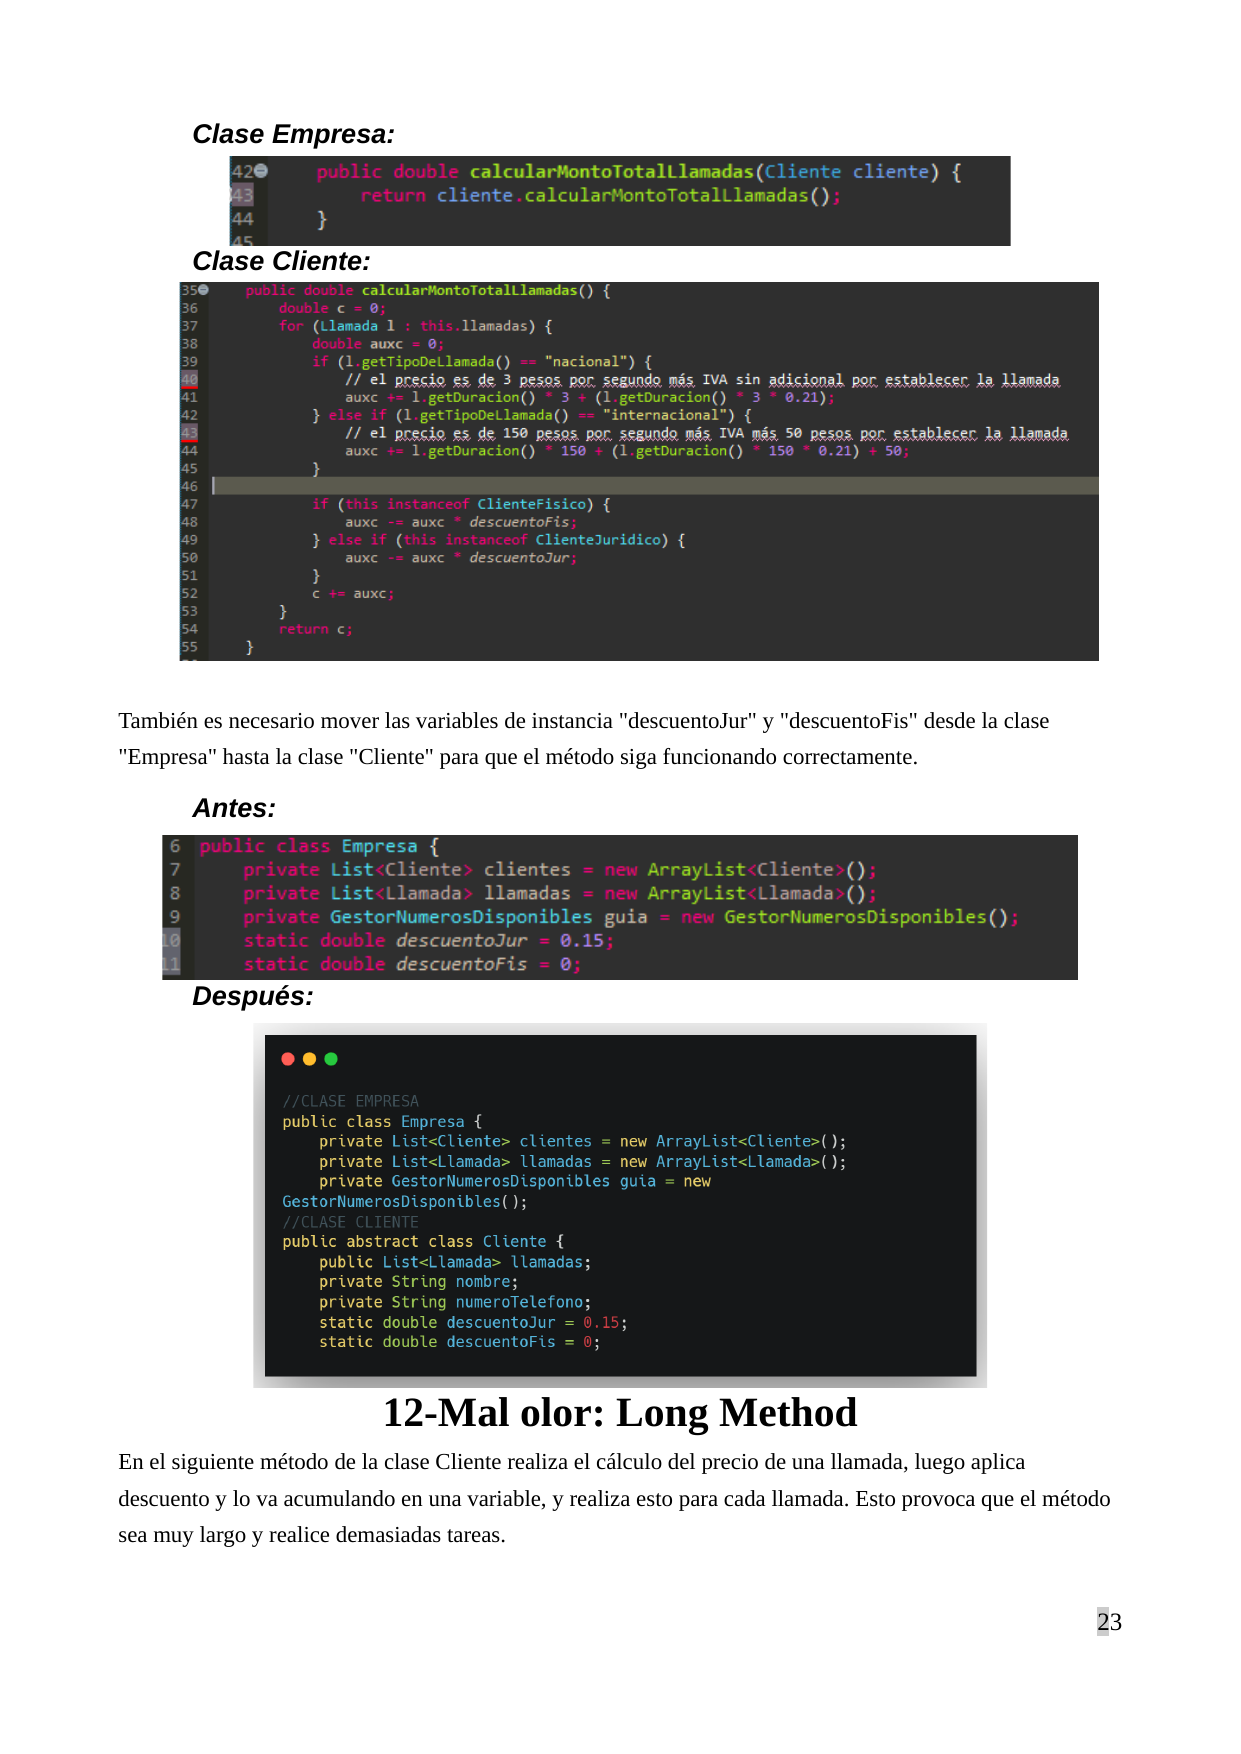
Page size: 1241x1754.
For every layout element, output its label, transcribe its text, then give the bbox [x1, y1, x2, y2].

text También es necesario mover las variables de instancia "descuentoJur" y "descuentoFis" desde la clase "Empresa" hasta la clase "Cliente" para que el método siga funcionando correctamente. [118, 707, 1122, 769]
picture [179, 282, 1099, 661]
subtitle Antes: [118, 792, 1122, 823]
subtitle Clase Cliente: [118, 174, 1122, 277]
subtitle Clase Empresa: [118, 118, 1122, 149]
subtitle Después: [118, 848, 1122, 1011]
subtitle 12-Mal olor: Long Method [118, 1048, 1122, 1436]
text En el siguiente método de la clase Cliente realiza el cálculo del precio de una llamada, luego aplica descuento y lo va acumulando en una variable, y realiza esto para cada llamada. Esto provoca que el método sea muy largo y realice demasiadas tareas. [118, 1448, 1122, 1547]
picture [253, 1023, 988, 1388]
picture [162, 835, 1078, 980]
picture [229, 156, 1011, 246]
